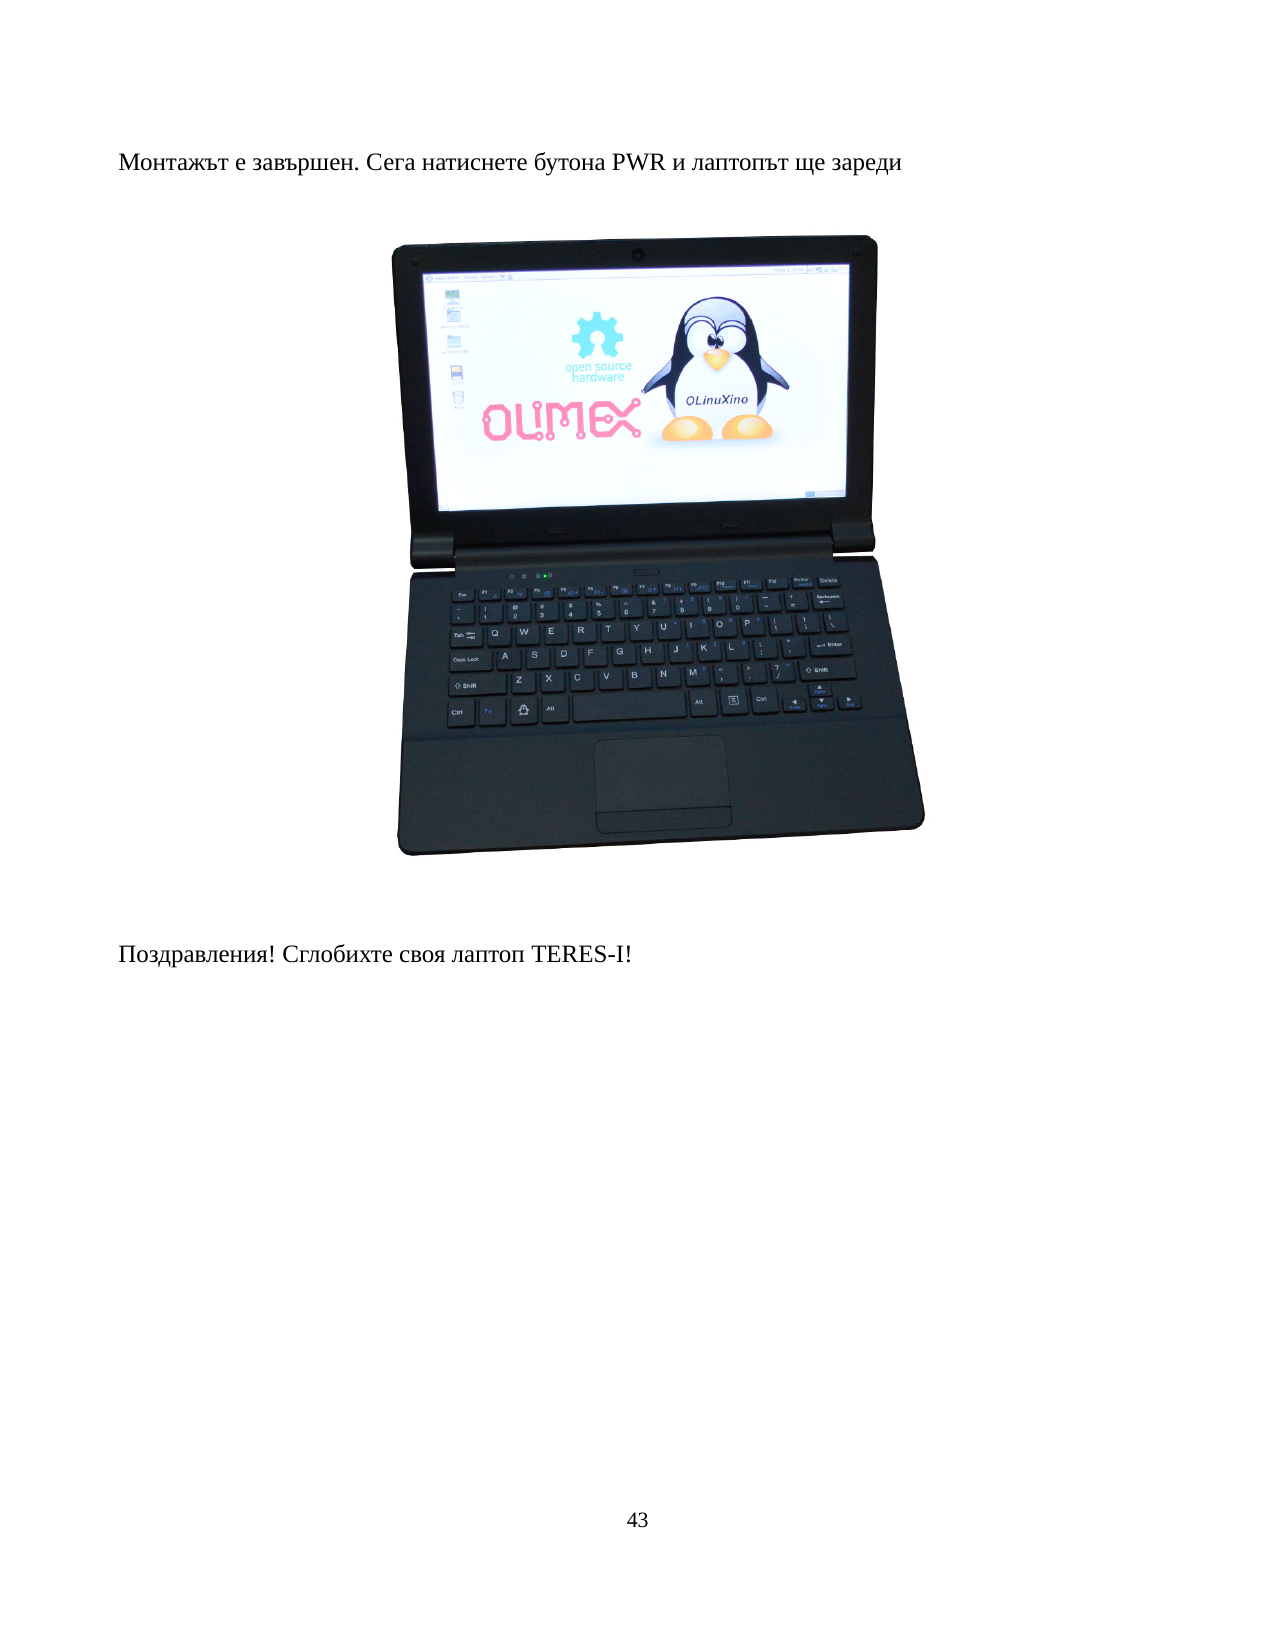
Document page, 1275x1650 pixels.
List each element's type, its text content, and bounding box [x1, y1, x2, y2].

text Монтажът е завършен. Сега натиснете бутона PWR и лаптопът ще зареди [118, 118, 1157, 176]
picture [304, 191, 1012, 899]
text Поздравления! Сглобихте своя лаптоп TERES-I! [118, 939, 1157, 967]
